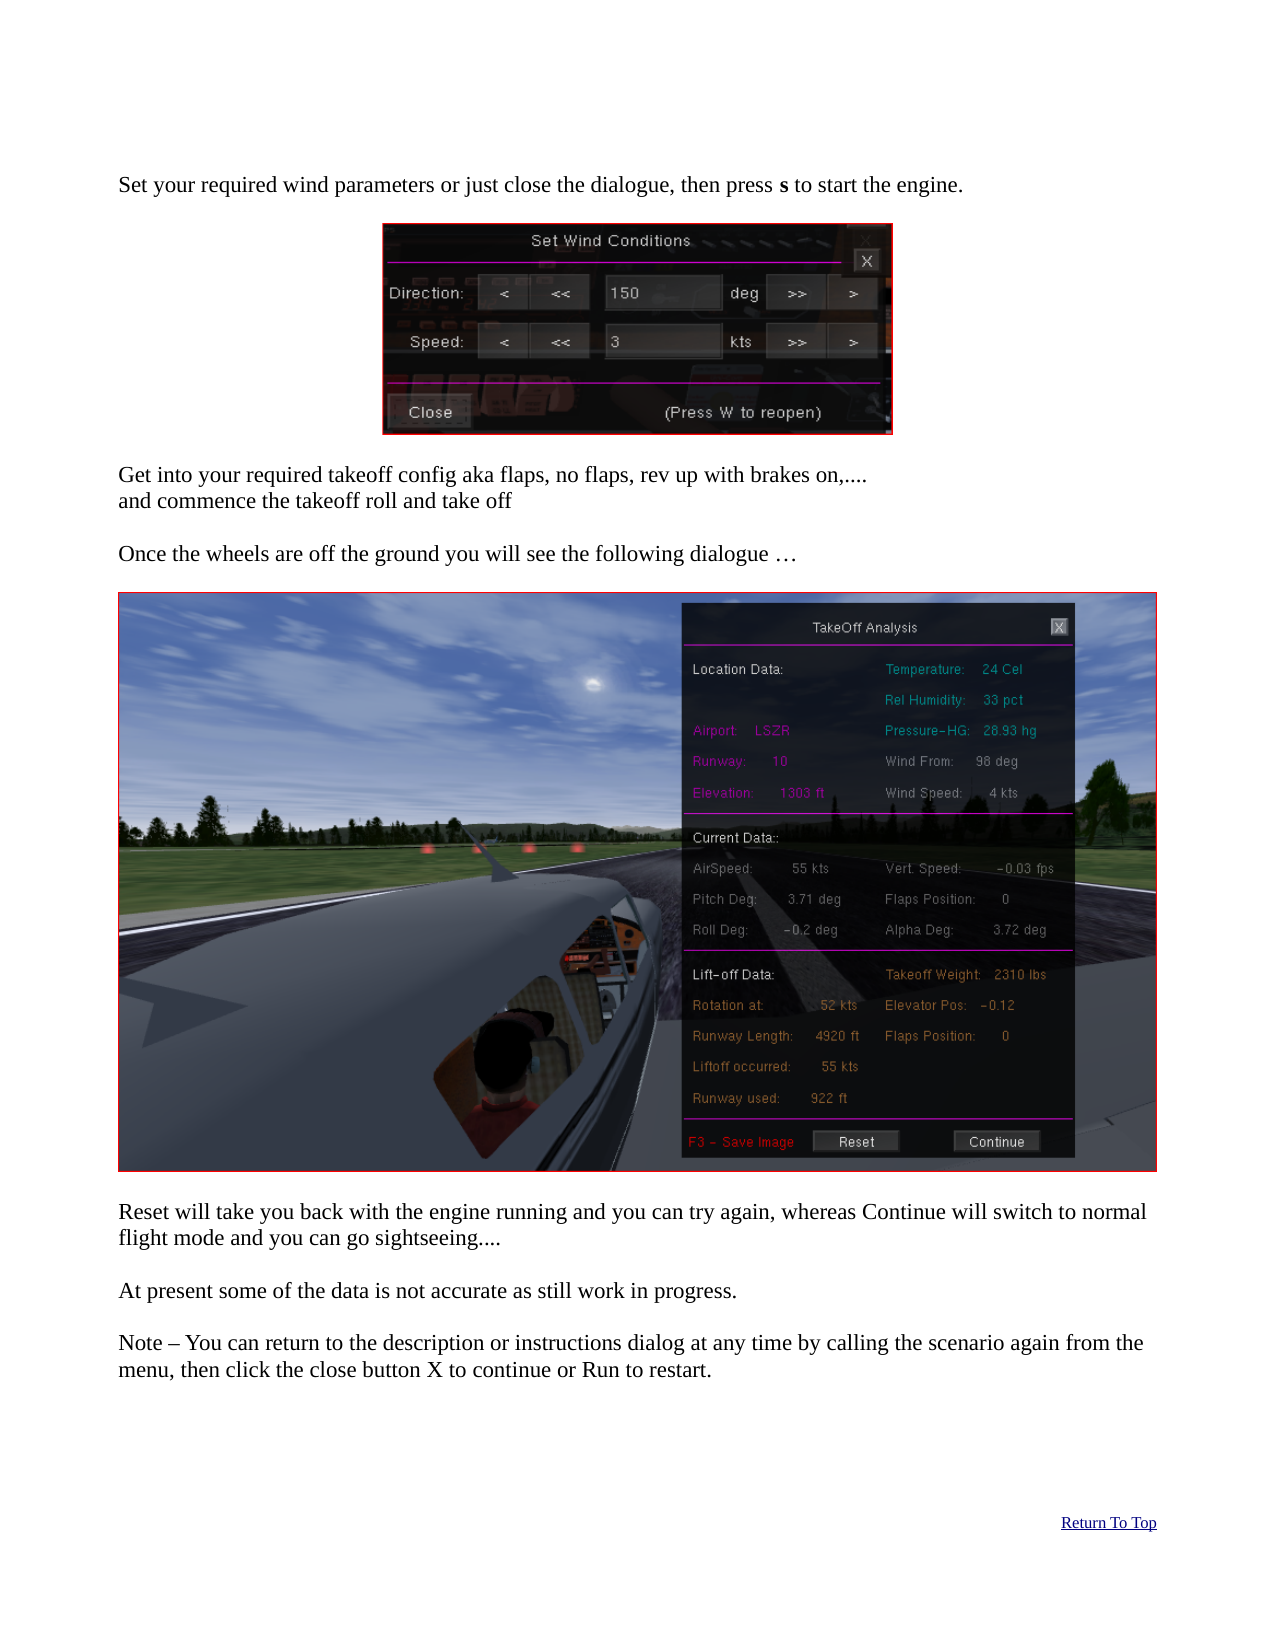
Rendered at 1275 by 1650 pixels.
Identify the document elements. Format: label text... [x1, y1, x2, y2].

picture [118, 592, 1157, 1172]
text Reset will take you back with the engine running and you can try again, whereas Continue will switch to normal flight mode and you can go sightseeing.... [118, 1198, 1157, 1250]
text Once the wheels are off the ground you will see the following dialogue … [118, 540, 1157, 566]
picture [382, 223, 893, 435]
text At present some of the data is not accurate as still work in progress. [118, 1277, 1157, 1303]
text Note – You can return to the description or instructions dialog at any time by calling the scenario again from the menu, then click the close button X to continue or Run to restart. [118, 1329, 1157, 1382]
text Set your required wind parameters or just close the dialogue, then press s to start the engine. [118, 171, 1157, 197]
text and commence the takeoff roll and take off [118, 487, 1157, 513]
text Get into your required takeoff config aka flaps, no flaps, rev up with brakes on,.... [118, 461, 1157, 487]
